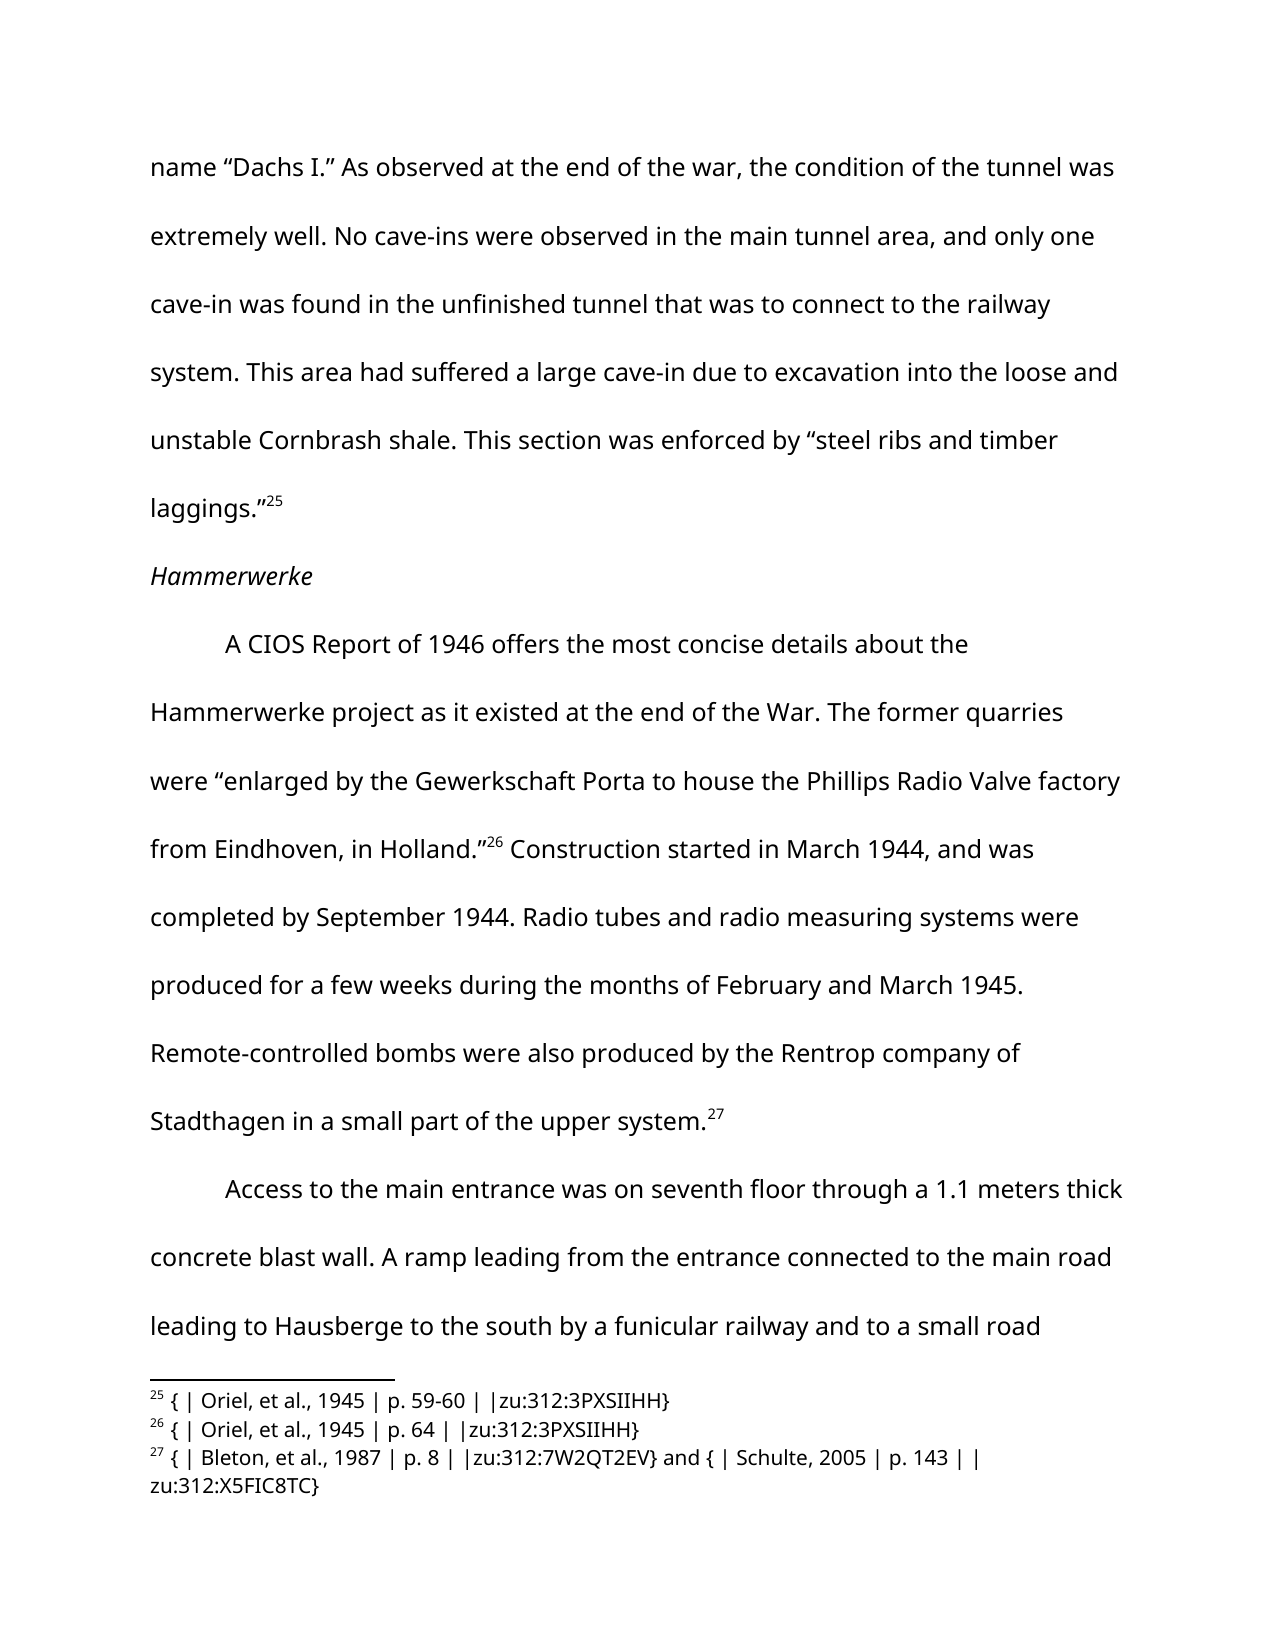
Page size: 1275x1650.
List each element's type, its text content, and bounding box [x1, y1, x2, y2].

text { | Oriel, et al., 1945 | p. 59-60 | |zu:312:3PXSIIHH} [150, 1386, 1125, 1415]
text { | Oriel, et al., 1945 | p. 64 | |zu:312:3PXSIIHH} [150, 1415, 1125, 1443]
text A CIOS Report of 1946 offers the most concise details about the Hammerwerke project as it existed at the end of the War. The former quarries were “enlarged by the Gewerkschaft Porta to house the Phillips Radio Valve factory from Eindhoven, in Holland.” Construction started in March 1944, and was completed by September 1944. Radio tubes and radio measuring systems were produced for a few weeks during the months of February and March 1945. Remote-controlled bombs were also produced by the Rentrop company of Stadthagen in a small part of the upper system. [150, 627, 1125, 1138]
text { | Bleton, et al., 1987 | p. 8 | |zu:312:7W2QT2EV} and { | Schulte, 2005 | p. 143 | |zu:312:X5FIC8TC} [150, 1443, 1125, 1500]
text Access to the main entrance was on seventh floor through a 1.1 meters thick concrete blast wall. A ramp leading from the entrance connected to the main road leading to Hausberge to the south by a funicular railway and to a small road [150, 1172, 1125, 1342]
text name “Dachs I.” As observed at the end of the war, the condition of the tunnel was extremely well. No cave-ins were observed in the main tunnel area, and only one cave-in was found in the unfinished tunnel that was to connect to the railway system. This area had suffered a large cave-in due to excavation into the loose and unstable Cornbrash shale. This section was enforced by “steel ribs and timber laggings.” [150, 150, 1125, 525]
text Hammerwerke [150, 559, 1125, 593]
